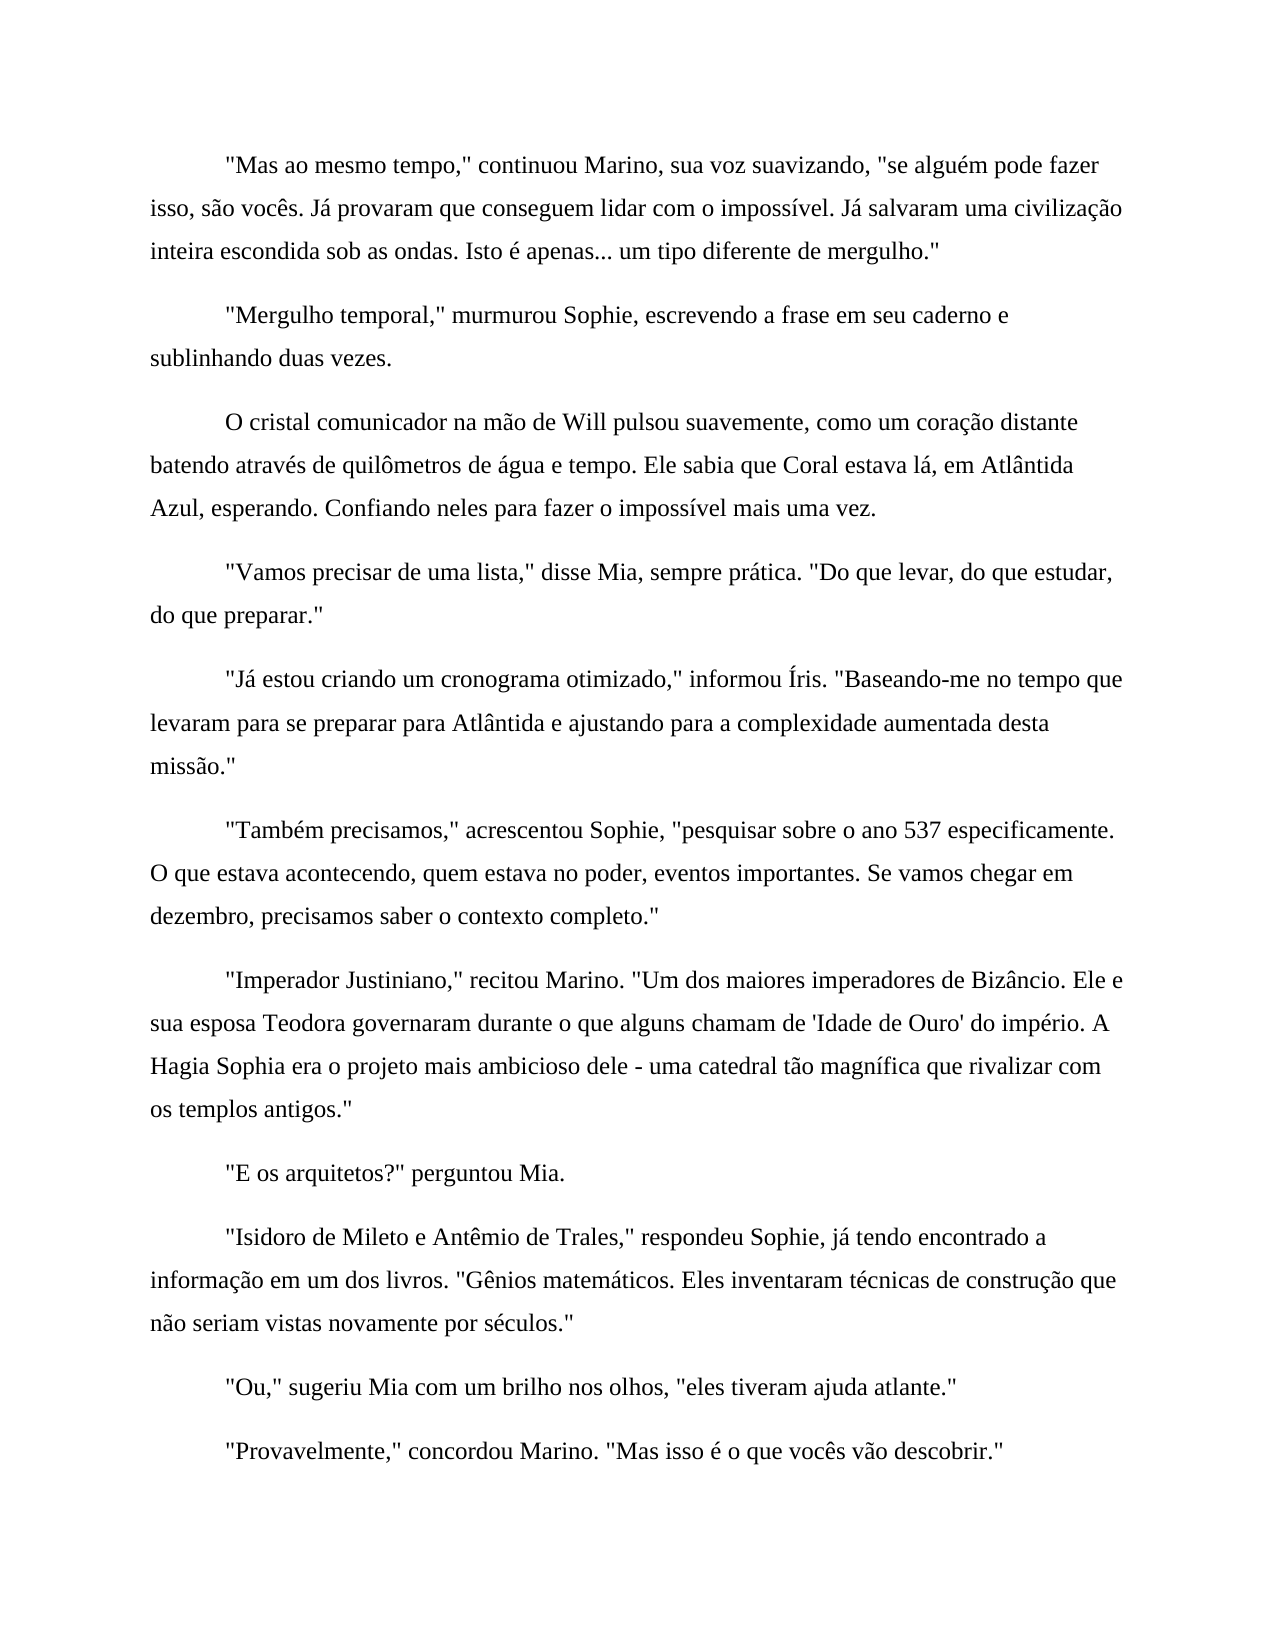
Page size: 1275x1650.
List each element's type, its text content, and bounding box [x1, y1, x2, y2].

text "Vamos precisar de uma lista," disse Mia, sempre prática. "Do que levar, do que estudar, do que preparar." [150, 557, 1125, 629]
text "E os arquitetos?" perguntou Mia. [150, 1158, 1125, 1187]
text "Isidoro de Mileto e Antêmio de Trales," respondeu Sophie, já tendo encontrado a informação em um dos livros. "Gênios matemáticos. Eles inventaram técnicas de construção que não seriam vistas novamente por séculos." [150, 1222, 1125, 1337]
text "Mergulho temporal," murmurou Sophie, escrevendo a frase em seu caderno e sublinhando duas vezes. [150, 300, 1125, 372]
text "Mas ao mesmo tempo," continuou Marino, sua voz suavizando, "se alguém pode fazer isso, são vocês. Já provaram que conseguem lidar com o impossível. Já salvaram uma civilização inteira escondida sob as ondas. Isto é apenas... um tipo diferente de mergulho." [150, 150, 1125, 265]
text "Provavelmente," concordou Marino. "Mas isso é o que vocês vão descobrir." [150, 1436, 1125, 1465]
text "Também precisamos," acrescentou Sophie, "pesquisar sobre o ano 537 especificamente. O que estava acontecendo, quem estava no poder, eventos importantes. Se vamos chegar em dezembro, precisamos saber o contexto completo." [150, 815, 1125, 930]
text "Imperador Justiniano," recitou Marino. "Um dos maiores imperadores de Bizâncio. Ele e sua esposa Teodora governaram durante o que alguns chamam de 'Idade de Ouro' do império. A Hagia Sophia era o projeto mais ambicioso dele - uma catedral tão magnífica que rivalizar com os templos antigos." [150, 965, 1125, 1123]
text O cristal comunicador na mão de Will pulsou suavemente, como um coração distante batendo através de quilômetros de água e tempo. Ele sabia que Coral estava lá, em Atlântida Azul, esperando. Confiando neles para fazer o impossível mais uma vez. [150, 407, 1125, 522]
text "Já estou criando um cronograma otimizado," informou Íris. "Baseando-me no tempo que levaram para se preparar para Atlântida e ajustando para a complexidade aumentada desta missão." [150, 664, 1125, 779]
text "Ou," sugeriu Mia com um brilho nos olhos, "eles tiveram ajuda atlante." [150, 1372, 1125, 1401]
